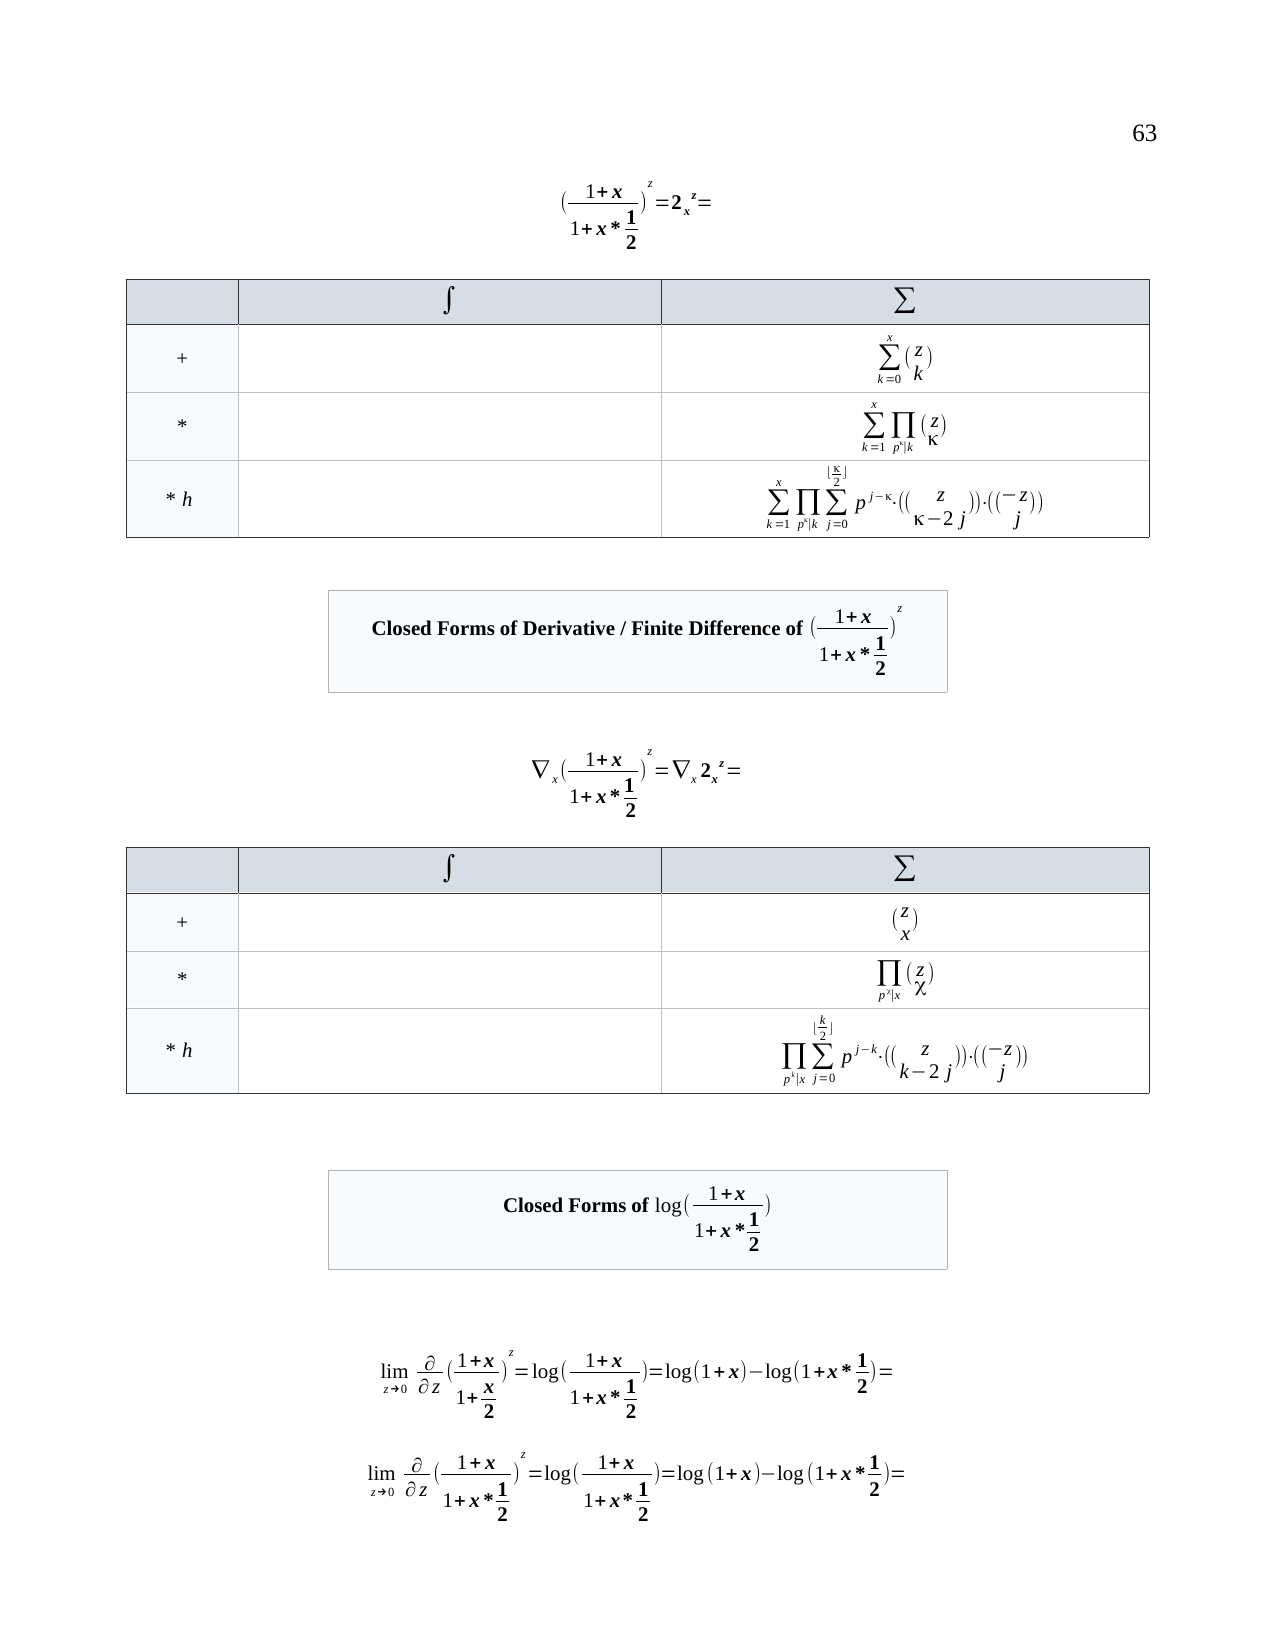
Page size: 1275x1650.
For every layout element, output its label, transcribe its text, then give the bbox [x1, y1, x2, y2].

table_header [662, 280, 1149, 324]
table_cell [662, 461, 1149, 537]
table_header [127, 848, 238, 892]
table_cell * [127, 952, 238, 1007]
table_cell * [127, 461, 238, 537]
table_cell + [127, 894, 238, 951]
table_cell [662, 393, 1149, 460]
text Closed Forms of Derivative / Finite Difference of [329, 591, 947, 692]
table_cell + [127, 325, 238, 392]
table_header [239, 280, 661, 324]
table_header [662, 848, 1149, 892]
table_cell [662, 952, 1149, 1007]
table_header [127, 280, 238, 324]
table_cell [239, 325, 661, 392]
table_cell [662, 1009, 1149, 1093]
table_cell * [127, 1009, 238, 1093]
table_cell [239, 1009, 661, 1093]
table_cell [662, 894, 1149, 951]
table_cell * [127, 393, 238, 460]
table_cell [239, 894, 661, 951]
text Closed Forms of [329, 1171, 947, 1269]
table_cell [662, 325, 1149, 392]
table_cell [239, 393, 661, 460]
table_header [239, 848, 661, 892]
table_cell [239, 952, 661, 1007]
table_cell [239, 461, 661, 537]
